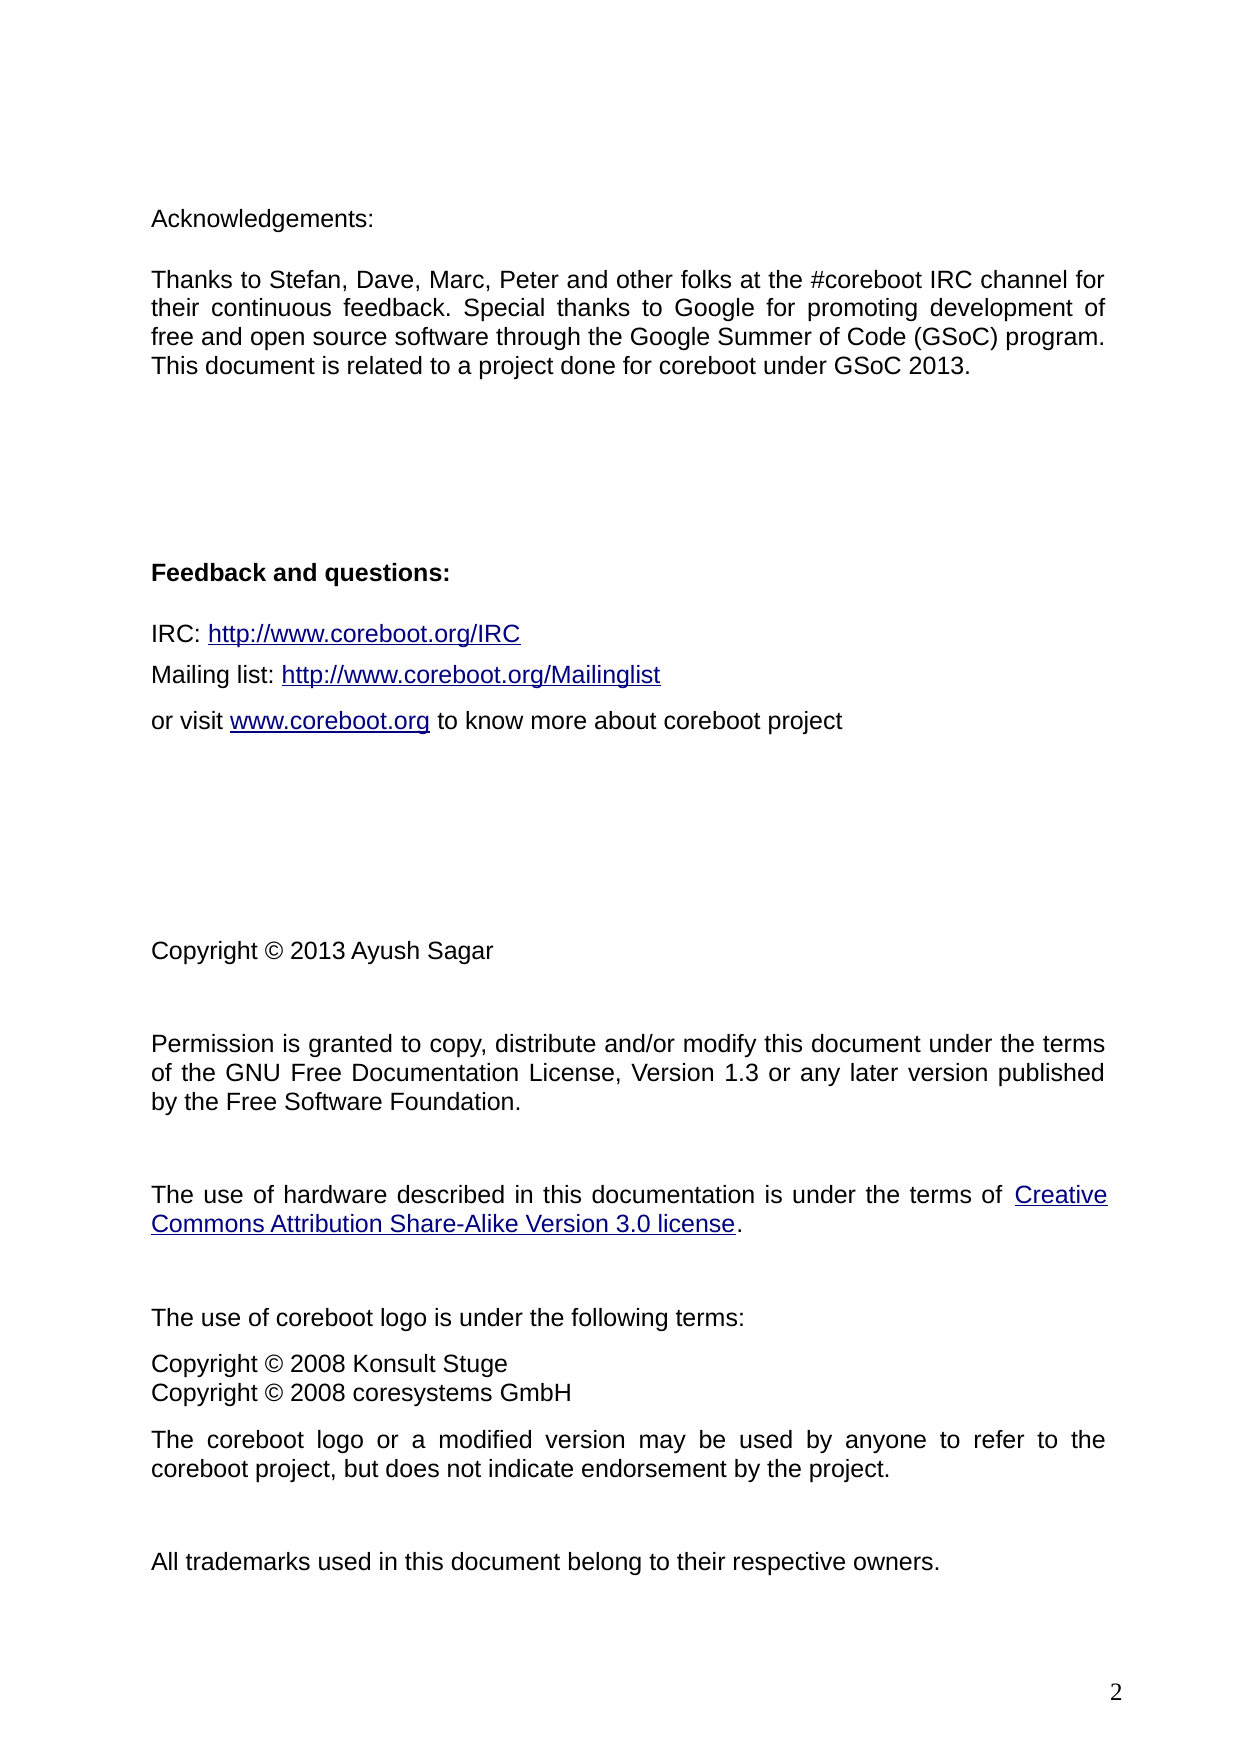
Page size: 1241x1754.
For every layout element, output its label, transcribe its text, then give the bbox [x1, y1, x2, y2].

text Acknowledgements: [151, 203, 1107, 232]
text Permission is granted to copy, distribute and/or modify this document under the terms of the GNU Free Documentation License, Version 1.3 or any later version published by the Free Software Foundation. [151, 1029, 1107, 1115]
text Copyright © 2008 coresystems GmbH [151, 1378, 1107, 1407]
text The use of hardware described in this documentation is under the terms of Creative Commons Attribution Share-Alike Version 3.0 license. [151, 1180, 1107, 1238]
text The use of coreboot logo is under the following terms: [151, 1302, 1107, 1331]
text Copyright © 2008 Konsult Stuge [151, 1349, 1107, 1378]
text Mailing list: http://www.coreboot.org/Mailinglist [151, 659, 1107, 688]
text or visit www.coreboot.org to know more about coreboot project [151, 706, 1107, 735]
text Feedback and questions: [151, 558, 1107, 587]
text Copyright © 2013 Ayush Sagar [151, 936, 1107, 964]
text Thanks to Stefan, Dave, Marc, Peter and other folks at the #coreboot IRC channel for their continuous feedback. Special thanks to Google for promoting development of free and open source software through the Google Summer of Code (GSoC) program. This document is related to a project done for coreboot under GSoC 2013. [151, 265, 1107, 380]
text All trademarks used in this document belong to their respective owners. [151, 1547, 1107, 1576]
text The coreboot logo or a modified version may be used by anyone to refer to the coreboot project, but does not indicate endorsement by the project. [151, 1425, 1107, 1482]
text IRC: http://www.coreboot.org/IRC [151, 619, 1107, 648]
